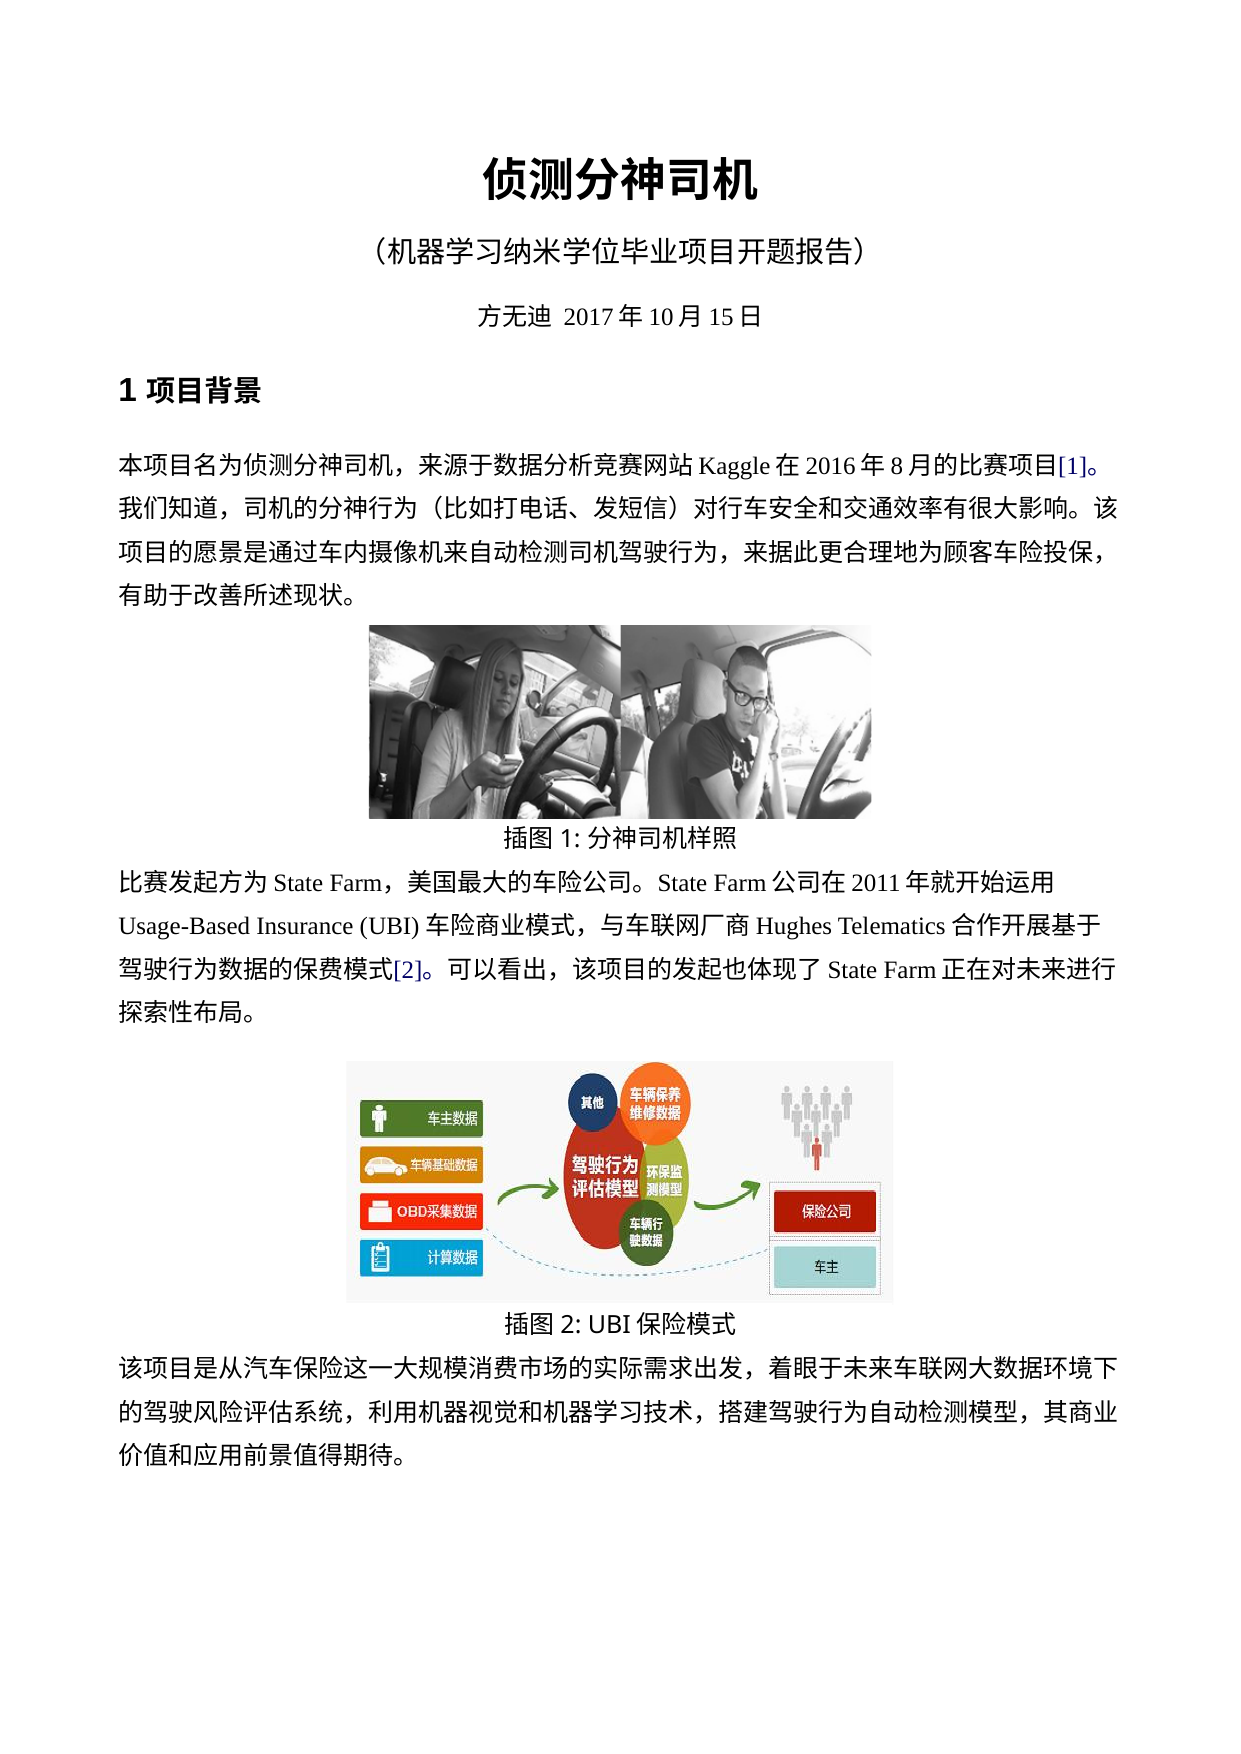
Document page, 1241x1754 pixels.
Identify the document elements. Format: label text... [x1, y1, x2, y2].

title 侦测分神司机 [118, 143, 1122, 209]
text 比赛发起方为State Farm，美国最大的车险公司。State Farm公司在2011年就开始运用Usage-Based Insurance (UBI) 车险商业模式，与车联网厂商Hughes Telematics合作开展基于驾驶行为数据的保费模式[2]。可以看出，该项目的发起也体现了State Farm正在对未来进行探索性布局。 [118, 645, 1122, 1029]
text 本项目名为侦测分神司机，来源于数据分析竞赛网站Kaggle在2016年8月的比赛项目[1]。我们知道，司机的分神行为（比如打电话、发短信）对行车安全和交通效率有很大影响。该项目的愿景是通过车内摄像机来自动检测司机驾驶行为，来据此更合理地为顾客车险投保，有助于改善所述现状。 [118, 445, 1122, 612]
text [369, 613, 871, 625]
subtitle （机器学习纳米学位毕业项目开题报告） [118, 228, 1122, 271]
text 该项目是从汽车保险这一大规模消费市场的实际需求出发，着眼于未来车联网大数据环境下的驾驶风险评估系统，利用机器视觉和机器学习技术，搭建驾驶行为自动检测模型，其商业价值和应用前景值得期待。 [118, 1049, 1122, 1472]
subtitle 1 项目背景 [118, 367, 1122, 409]
text 插图 2: UBI保险模式 [335, 1062, 905, 1341]
picture [368, 625, 872, 819]
picture [346, 1061, 894, 1305]
text 插图 1: 分神司机样照 [369, 819, 871, 855]
text 方无迪 2017年10月15日 [118, 296, 1122, 332]
